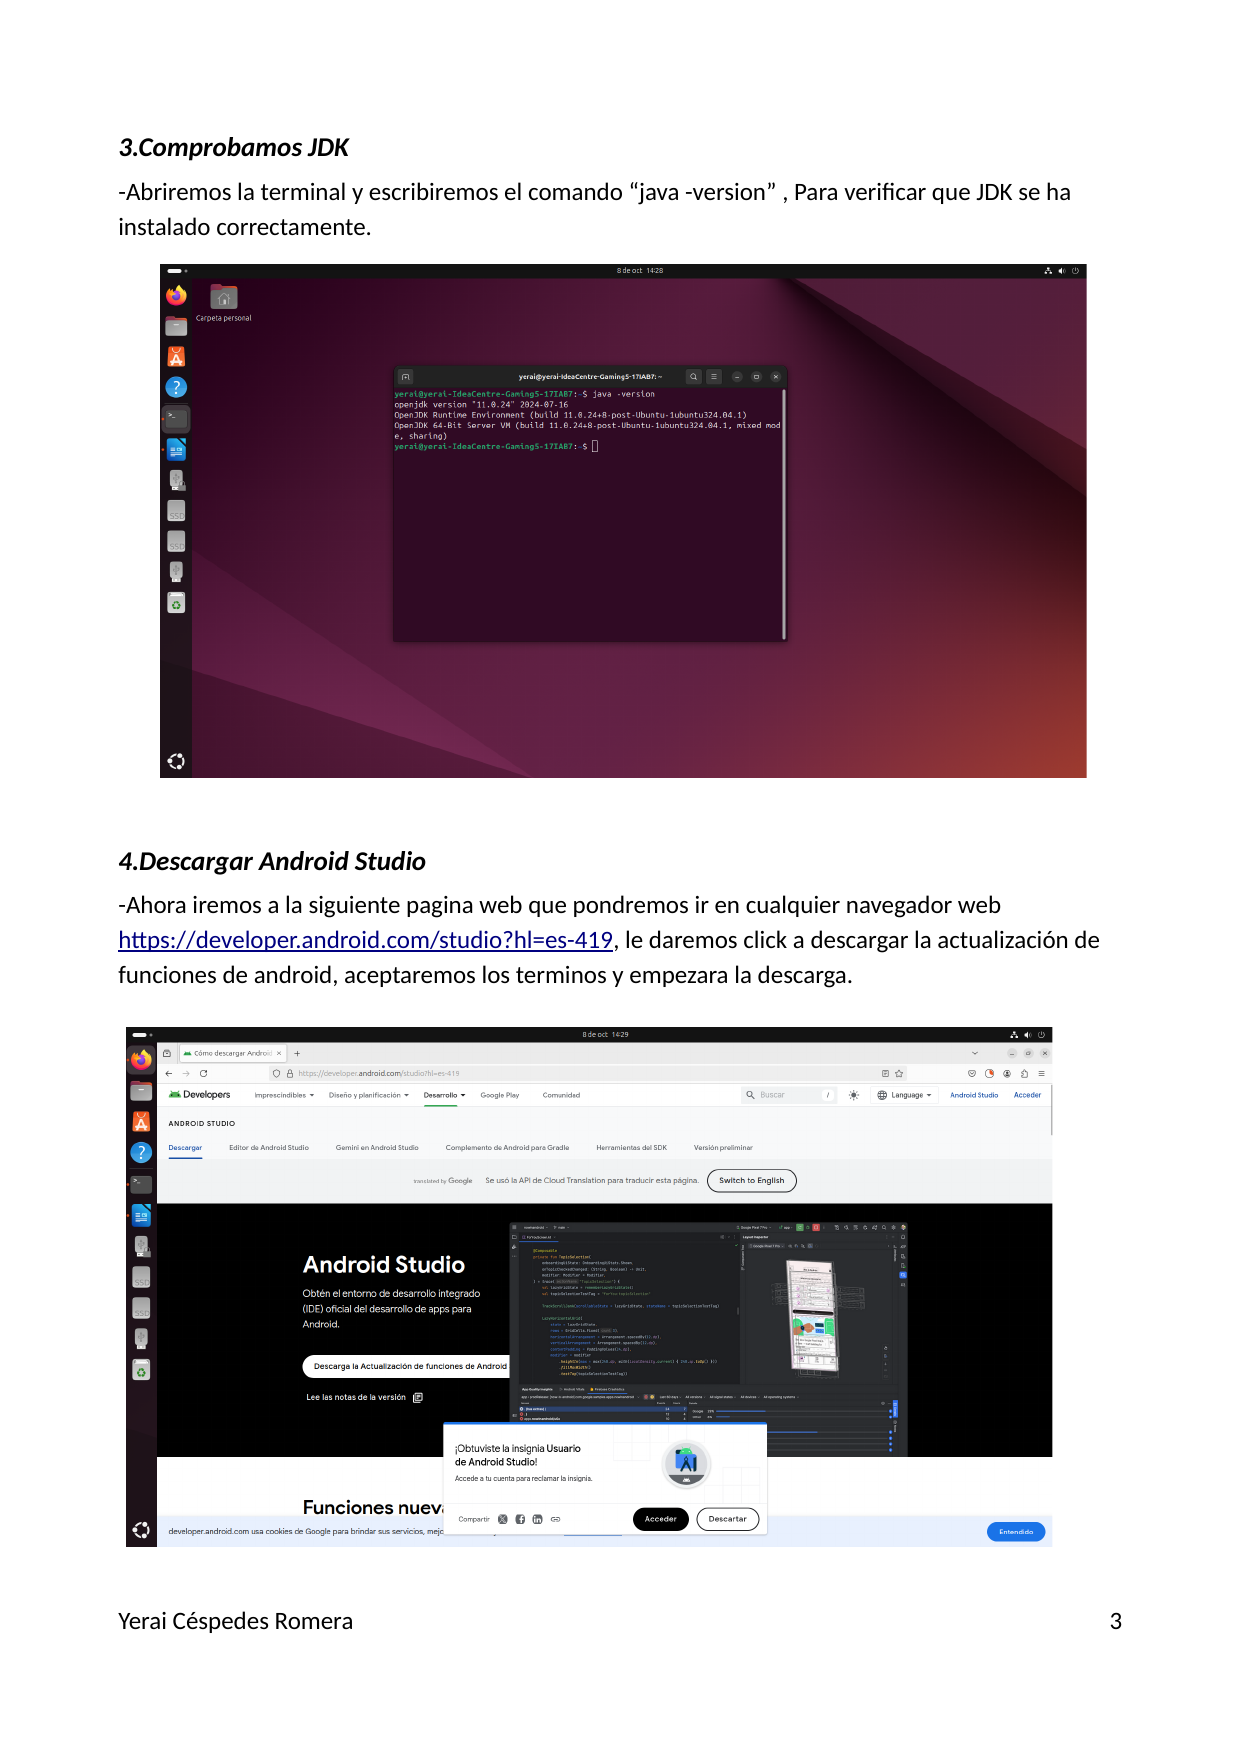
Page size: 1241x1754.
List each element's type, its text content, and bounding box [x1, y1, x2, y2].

picture [160, 264, 1087, 778]
picture [126, 1027, 1053, 1547]
text -Abriremos la terminal y escribiremos el comando “java -version” , Para verificar que JDK se ha instalado correctamente. [118, 176, 1122, 242]
subtitle 3.Comprobamos JDK [118, 131, 1122, 164]
subtitle 4.Descargar Android Studio [118, 844, 1122, 877]
text -Ahora iremos a la siguiente pagina web que pondremos ir en cualquier navegador web https://developer.android.com/studio?hl=es-419, le daremos click a descargar la actualización de funciones de android, aceptaremos los terminos y empezara la descarga. [118, 889, 1122, 990]
